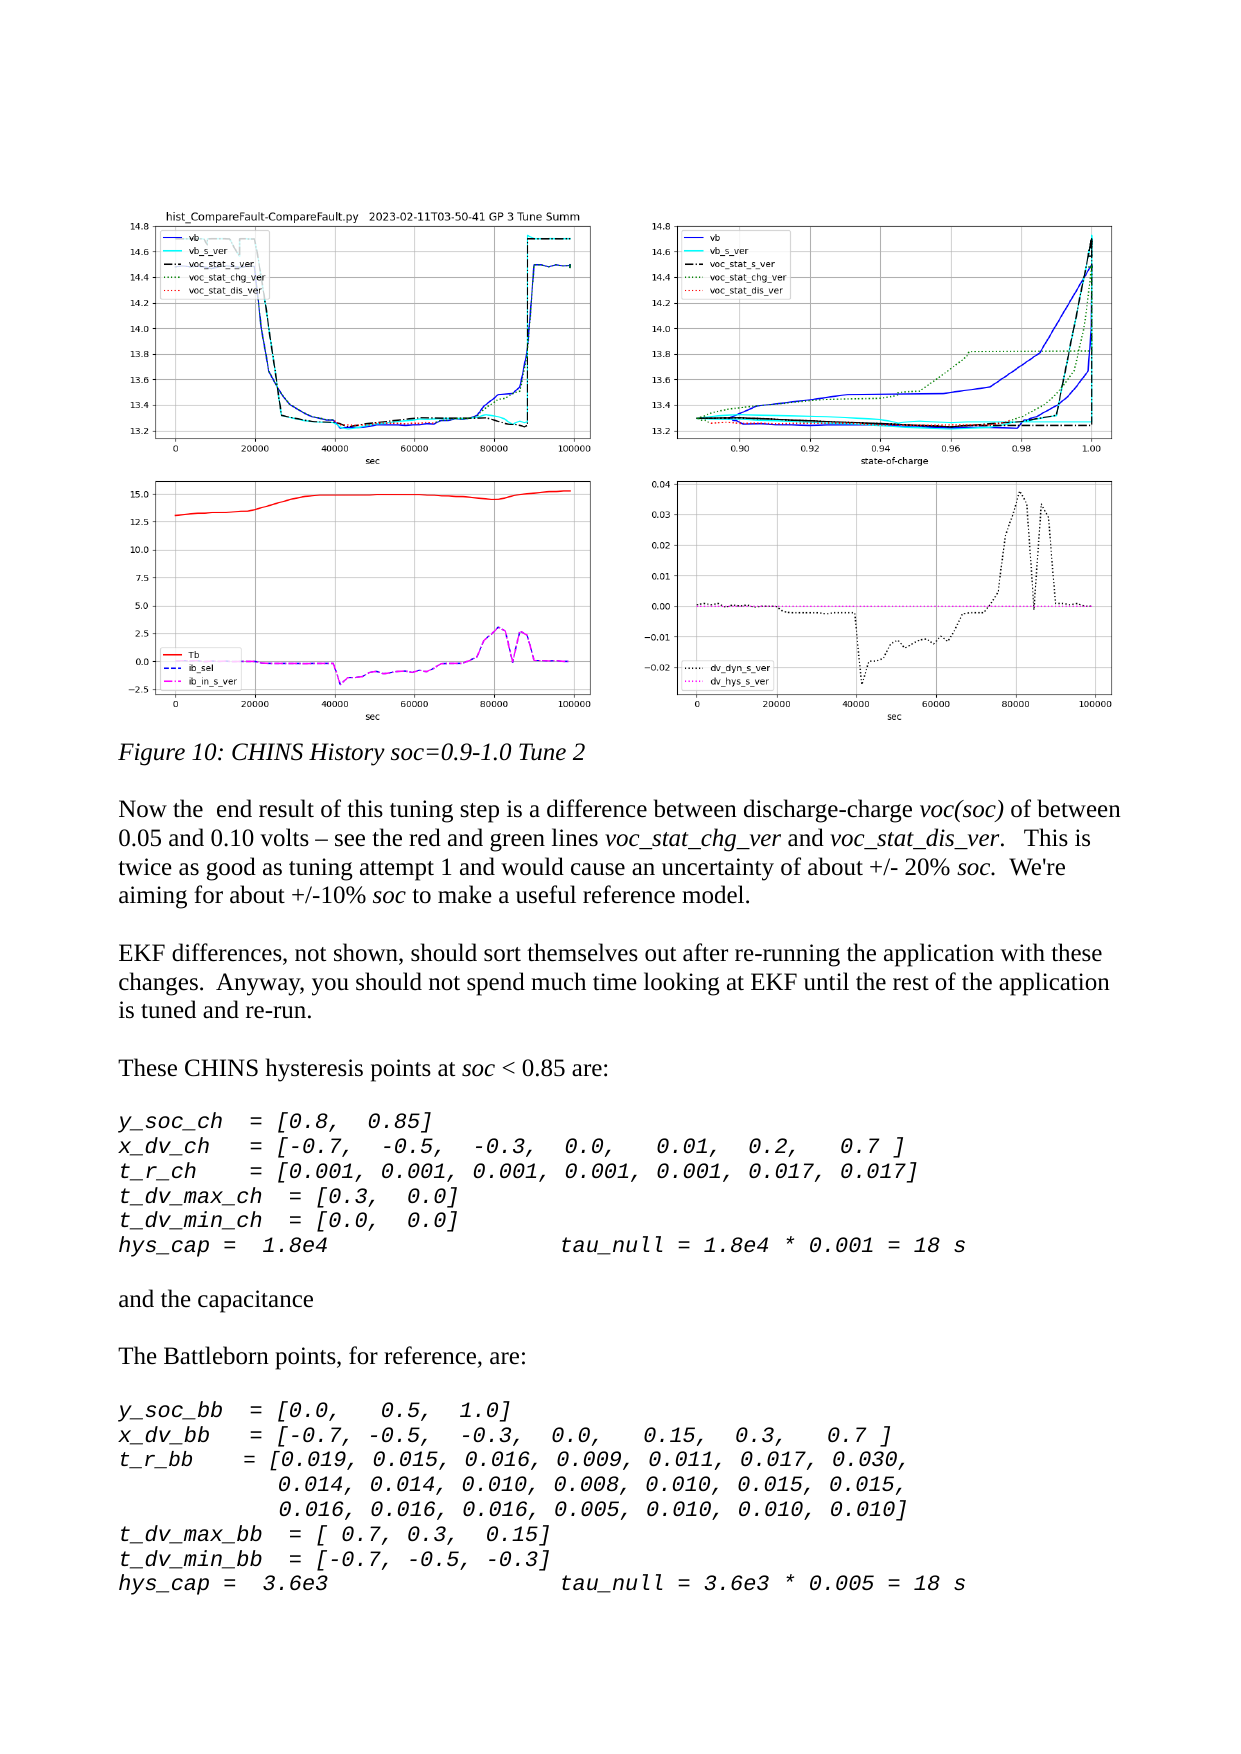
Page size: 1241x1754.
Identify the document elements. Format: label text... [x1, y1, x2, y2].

text t_dv_max_bb = [ 0.7, 0.3, 0.15] [118, 1523, 1122, 1548]
text hys_cap = 3.6e3 tau_null = 3.6e3 * 0.005 = 18 s [118, 1572, 1122, 1597]
text t_dv_max_ch = [0.3, 0.0] [118, 1185, 1122, 1209]
text Now the end result of this tuning step is a difference between discharge-charge voc(soc) of between 0.05 and 0.10 volts – see the red and green lines voc_stat_chg_ver and voc_stat_dis_ver. This is twice as good as tuning attempt 1 and would cause an uncertainty of about +/- 20% soc. We're aiming for about +/-10% soc to make a useful reference model. [118, 794, 1122, 909]
text 0.014, 0.014, 0.010, 0.008, 0.010, 0.015, 0.015, [118, 1473, 1122, 1498]
text x_dv_ch = [-0.7, -0.5, -0.3, 0.0, 0.01, 0.2, 0.7 ] [118, 1135, 1122, 1160]
text y_soc_ch = [0.8, 0.85] [118, 1110, 1122, 1135]
text t_dv_min_ch = [0.0, 0.0] [118, 1209, 1122, 1234]
text y_soc_bb = [0.0, 0.5, 1.0] [118, 1399, 1122, 1424]
picture [118, 204, 1122, 737]
text x_dv_bb = [-0.7, -0.5, -0.3, 0.0, 0.15, 0.3, 0.7 ] [118, 1424, 1122, 1448]
text t_r_ch = [0.001, 0.001, 0.001, 0.001, 0.001, 0.017, 0.017] [118, 1160, 1122, 1185]
text hys_cap = 1.8e4 tau_null = 1.8e4 * 0.001 = 18 s [118, 1234, 1122, 1259]
text The Battleborn points, for reference, are: [118, 1341, 1122, 1370]
text 0.016, 0.016, 0.016, 0.005, 0.010, 0.010, 0.010] [118, 1498, 1122, 1523]
text t_r_bb = [0.019, 0.015, 0.016, 0.009, 0.011, 0.017, 0.030, [118, 1448, 1122, 1473]
text EKF differences, not shown, should sort themselves out after re-running the application with these changes. Anyway, you should not spend much time looking at EKF until the rest of the application is tuned and re-run. [118, 938, 1122, 1024]
text and the capacitance [118, 1284, 1122, 1313]
text Figure 10: CHINS History soc=0.9-1.0 Tune 2 [118, 737, 1122, 765]
text These CHINS hysteresis points at soc < 0.85 are: [118, 1053, 1122, 1082]
text t_dv_min_bb = [-0.7, -0.5, -0.3] [118, 1548, 1122, 1572]
